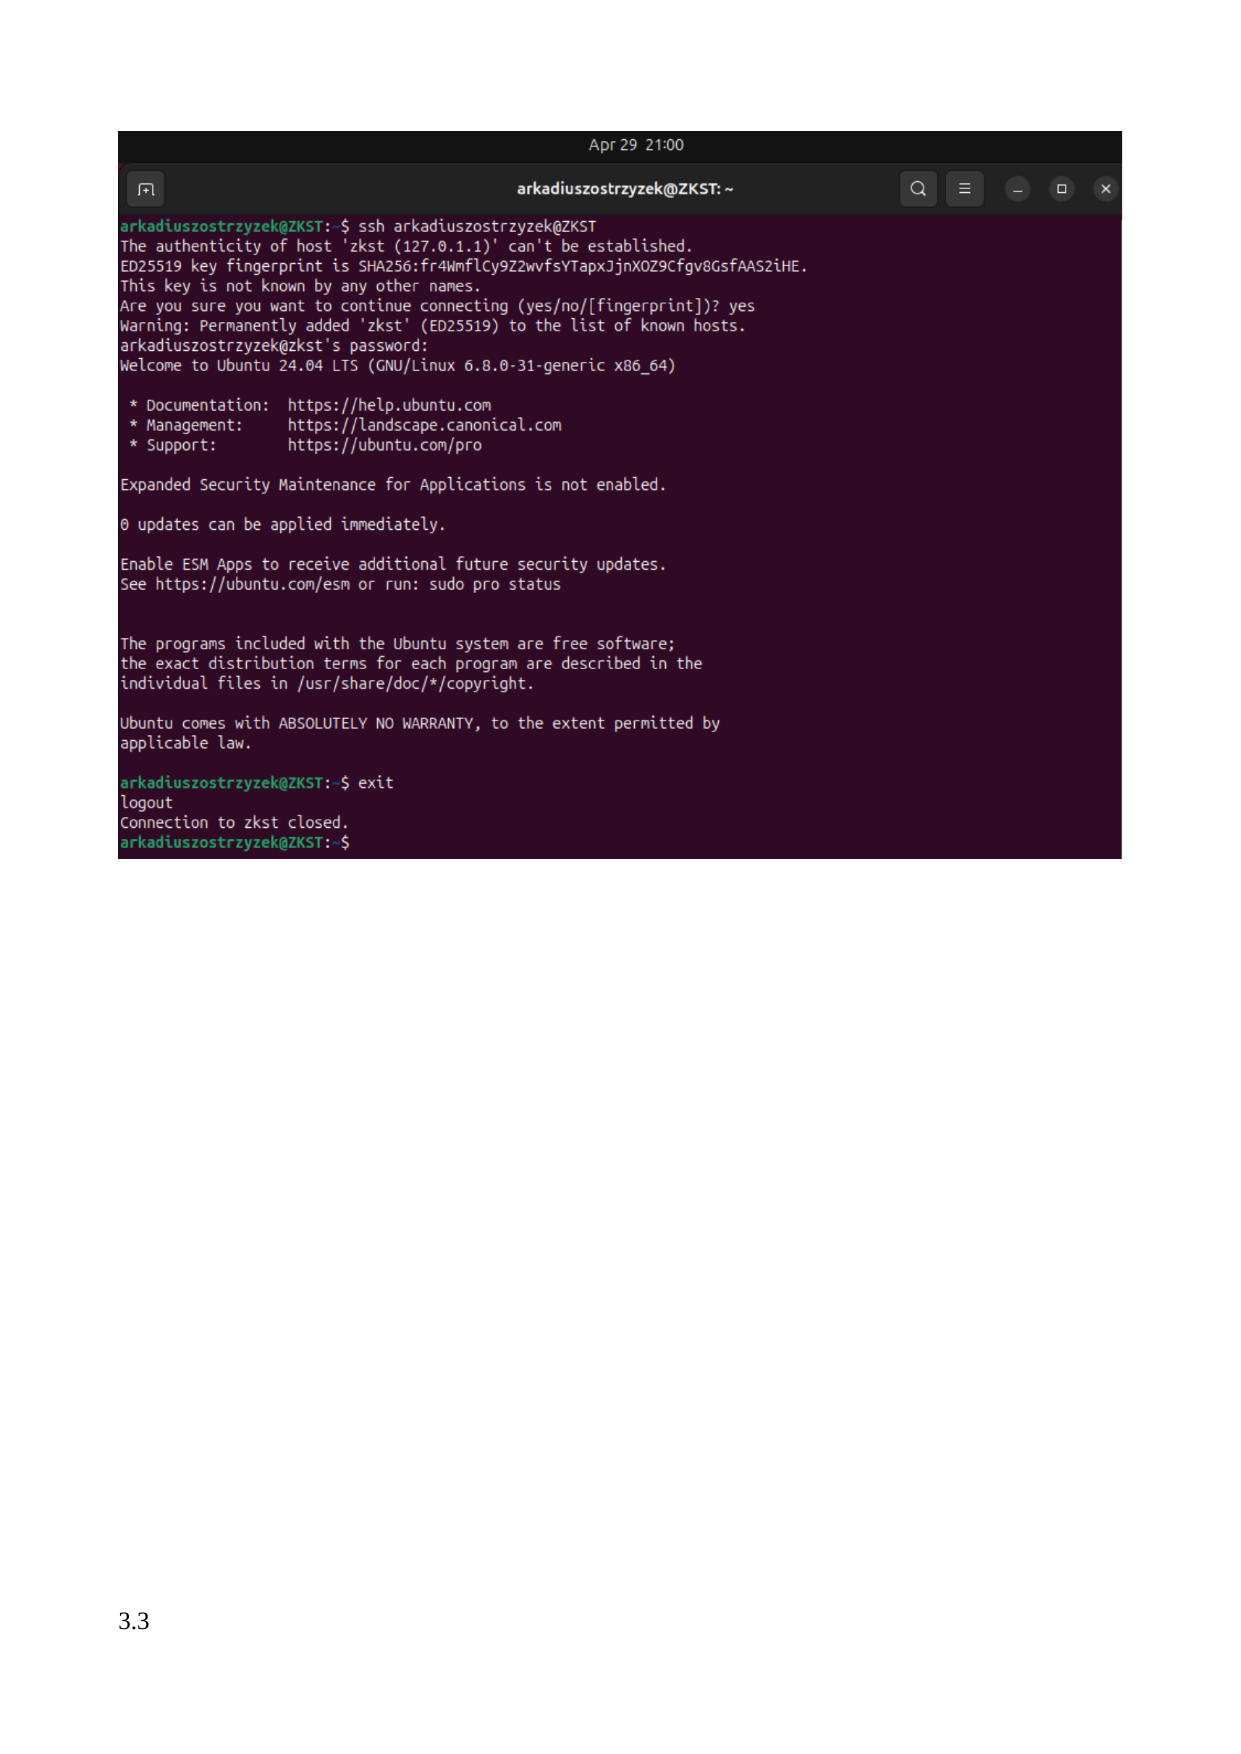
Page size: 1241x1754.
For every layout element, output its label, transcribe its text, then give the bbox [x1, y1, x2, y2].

picture [118, 131, 1123, 859]
text 3.3 [118, 1606, 1122, 1635]
